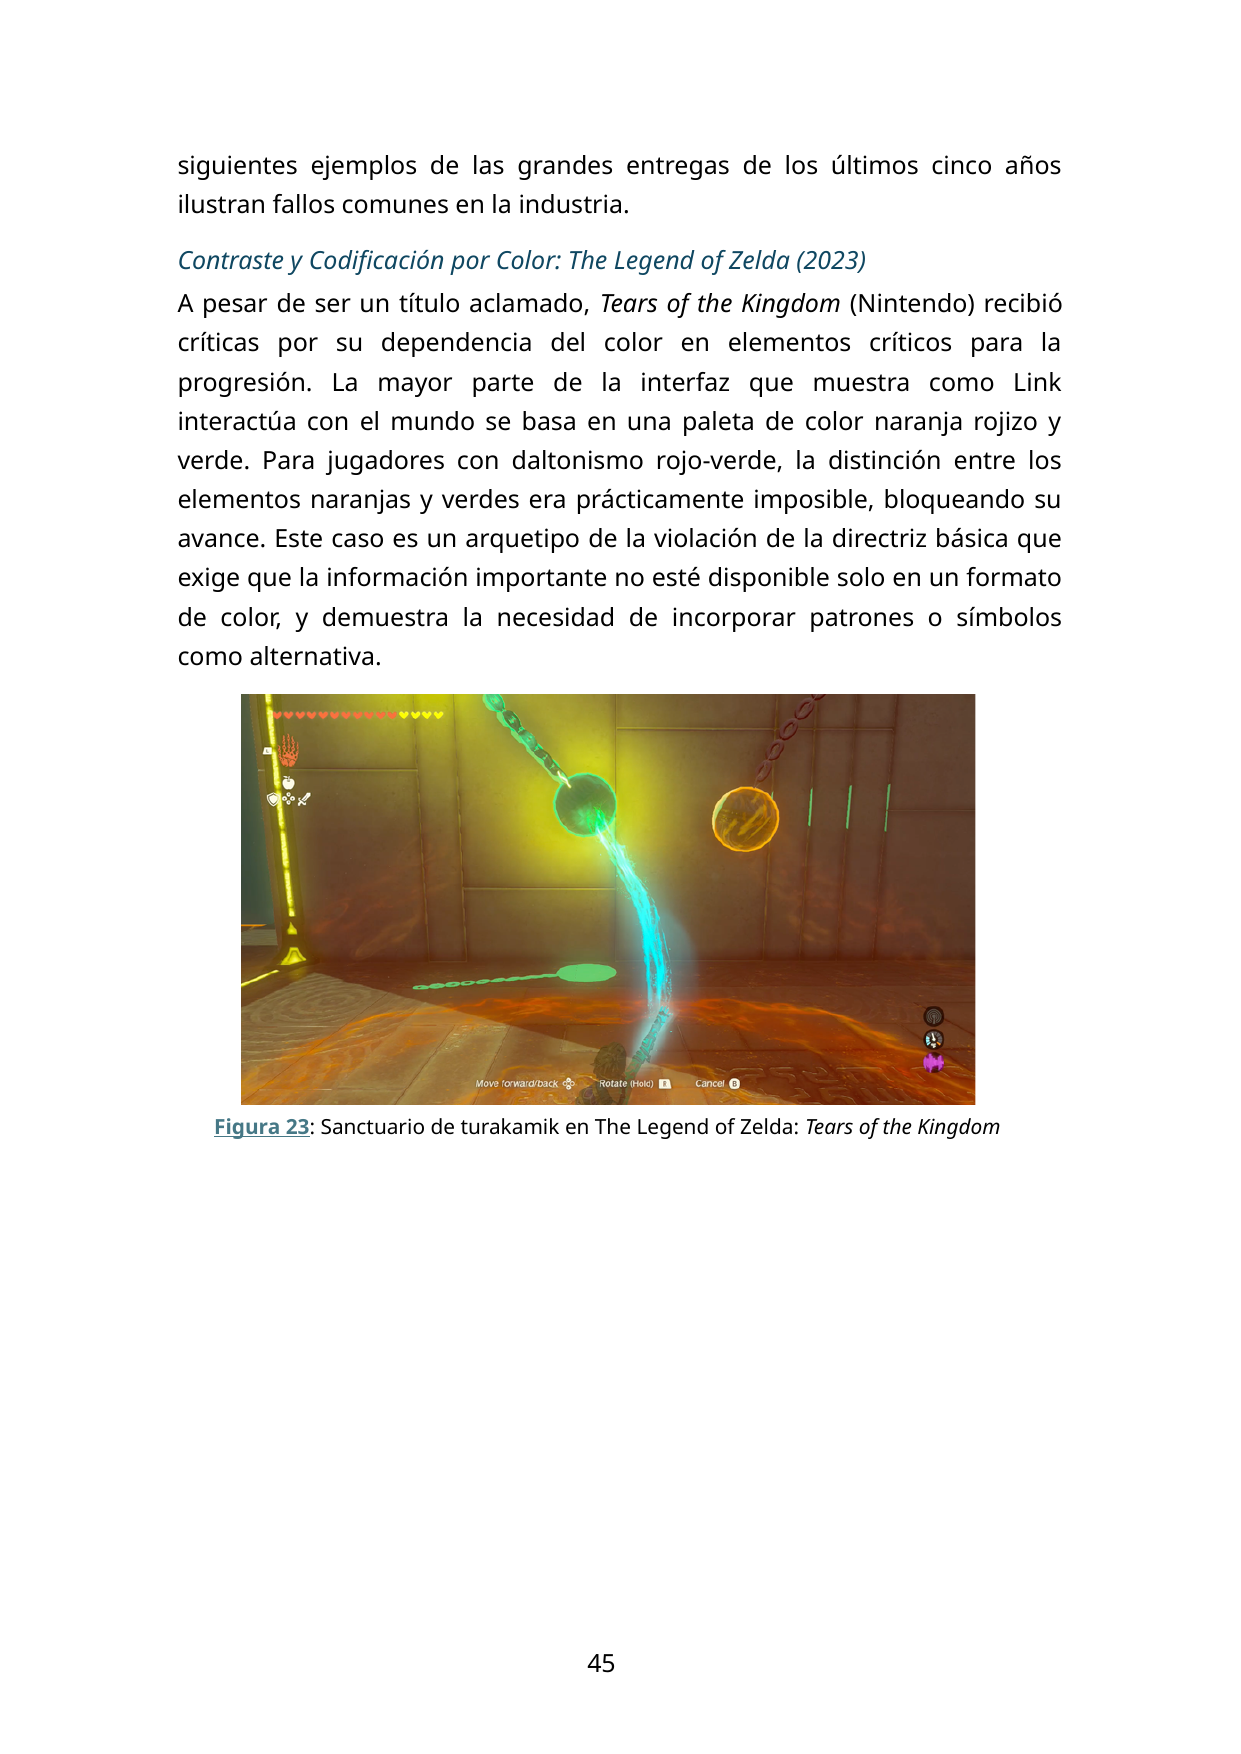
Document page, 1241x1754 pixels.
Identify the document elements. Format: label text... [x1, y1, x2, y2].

table_cell Figura 23: Sanctuario de turakamik en The Legend of Zelda: Tears of the Kingdom [166, 1105, 1051, 1148]
table_header [976, 694, 1051, 1104]
text siguientes ejemplos de las grandes entregas de los últimos cinco años ilustran fallos comunes en la industria. [177, 148, 1063, 221]
table_header [166, 694, 241, 1104]
text A pesar de ser un título aclamado, Tears of the Kingdom (Nintendo) recibió críticas por su dependencia del color en elementos críticos para la progresión. La mayor parte de la interfaz que muestra como Link interactúa con el mundo se basa en una paleta de color naranja rojizo y verde. Para jugadores con daltonismo rojo-verde, la distinción entre los elementos naranjas y verdes era prácticamente imposible, bloqueando su avance. Este caso es un arquetipo de la violación de la directriz básica que exige que la información importante no esté disponible solo en un formato de color, y demuestra la necesidad de incorporar patrones o símbolos como alternativa. [177, 286, 1063, 672]
picture [241, 694, 976, 1105]
subtitle Contraste y Codificación por Color: The Legend of Zelda (2023) [177, 243, 1063, 277]
